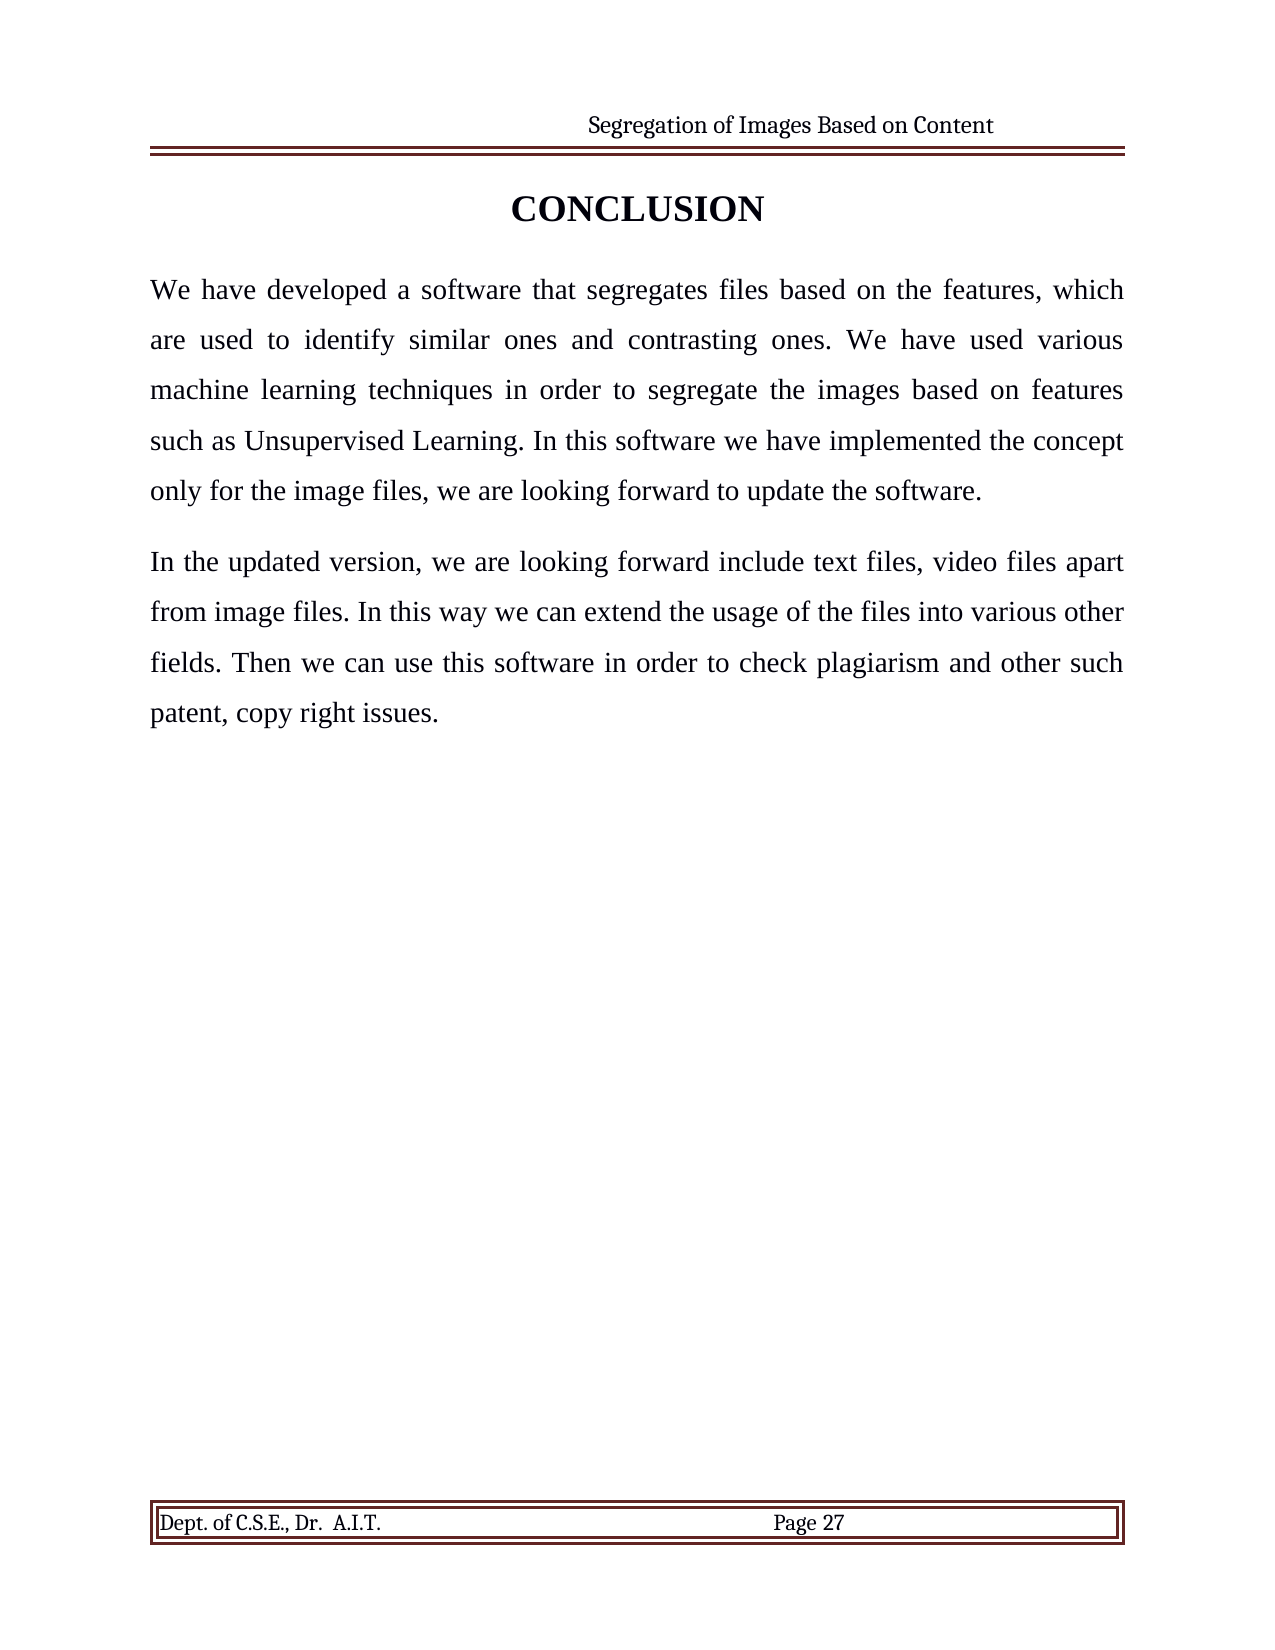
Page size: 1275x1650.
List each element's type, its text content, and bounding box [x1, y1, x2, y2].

text We have developed a software that segregates files based on the features, which are used to identify similar ones and contrasting ones. We have used various machine learning techniques in order to segregate the images based on features such as Unsupervised Learning. In this software we have implemented the concept only for the image files, we are looking forward to update the software. [150, 272, 1125, 507]
text CONCLUSION [150, 186, 1125, 229]
text In the updated version, we are looking forward include text files, video files apart from image files. In this way we can extend the usage of the files into various other fields. Then we can use this software in order to check plagiarism and other such patent, copy right issues. [150, 544, 1125, 729]
